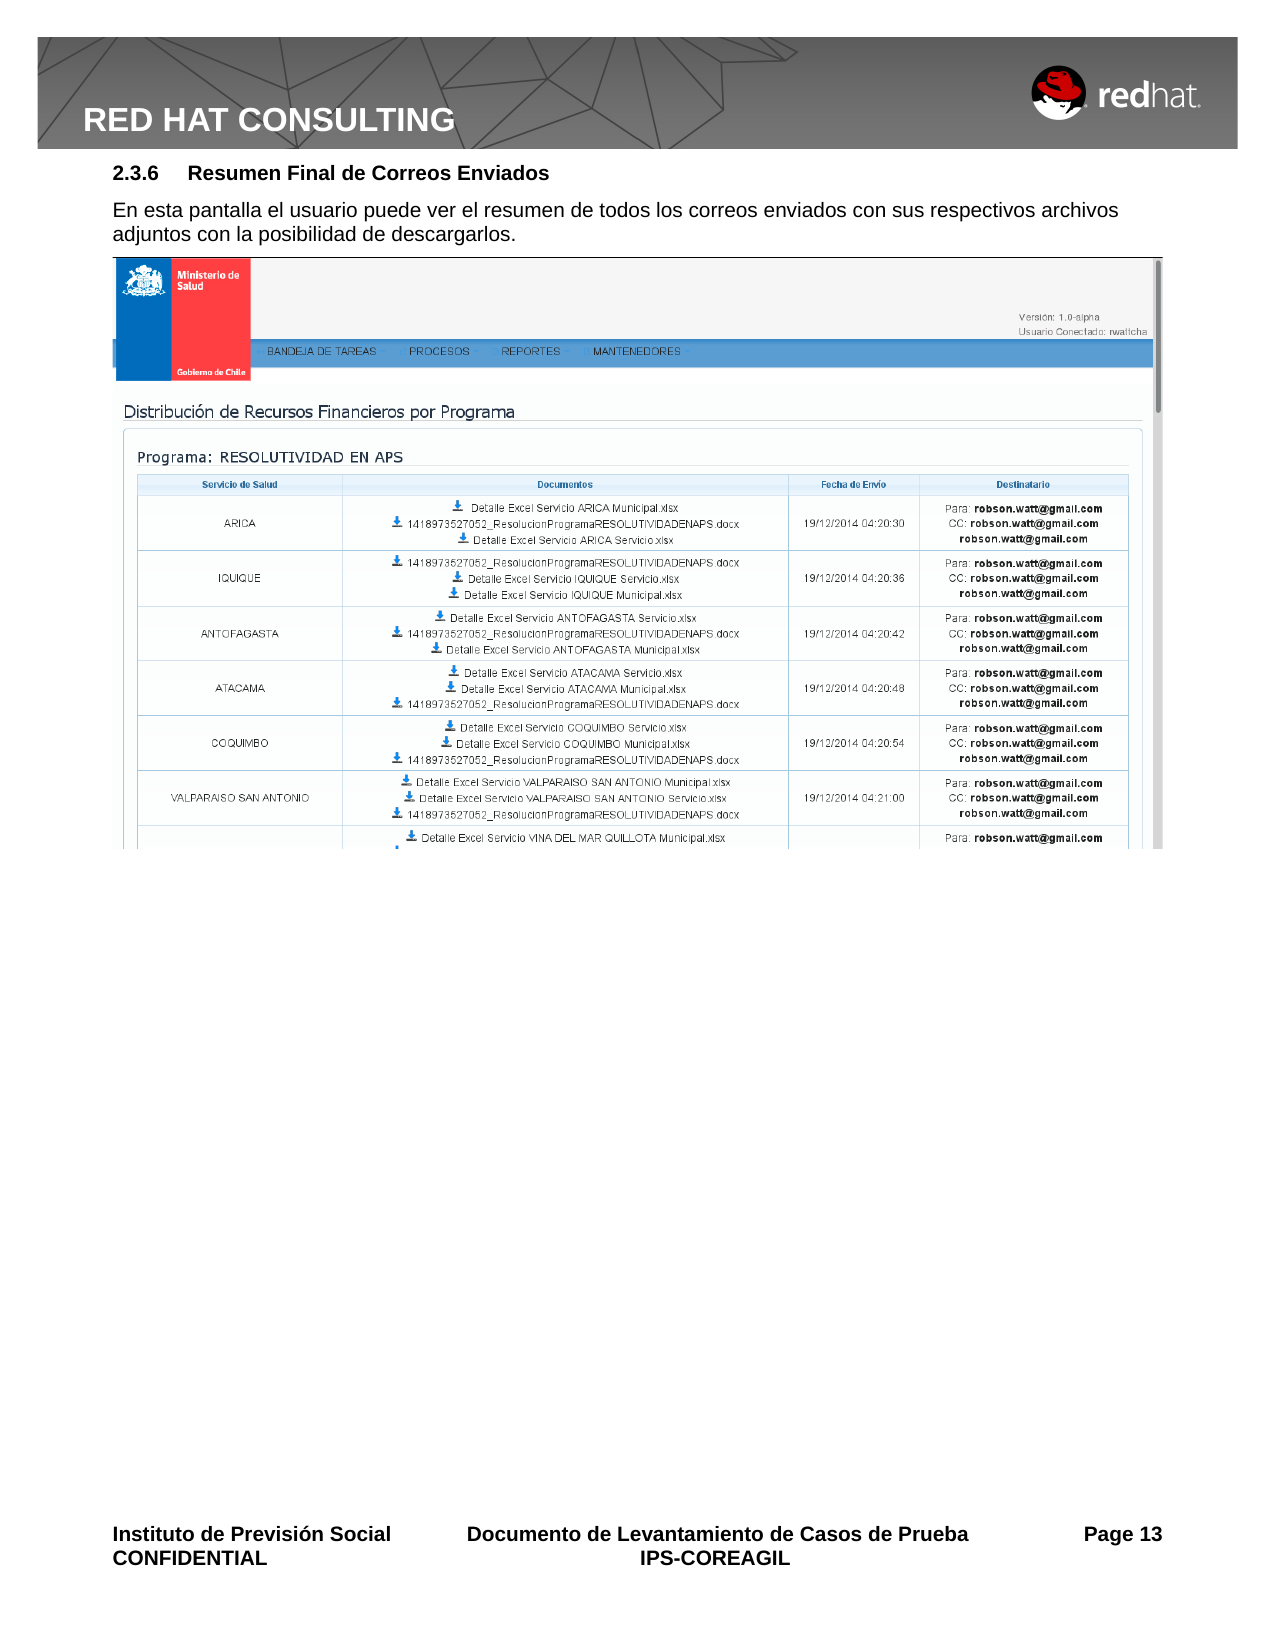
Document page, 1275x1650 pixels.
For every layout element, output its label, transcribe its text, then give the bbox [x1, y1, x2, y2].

picture [37, 37, 1238, 149]
picture [112, 257, 1163, 849]
text En esta pantalla el usuario puede ver el resumen de todos los correos enviados con sus respectivos archivos adjuntos con la posibilidad de descargarlos. [112, 197, 1162, 245]
subtitle Resumen Final de Correos Enviados [112, 161, 1162, 185]
